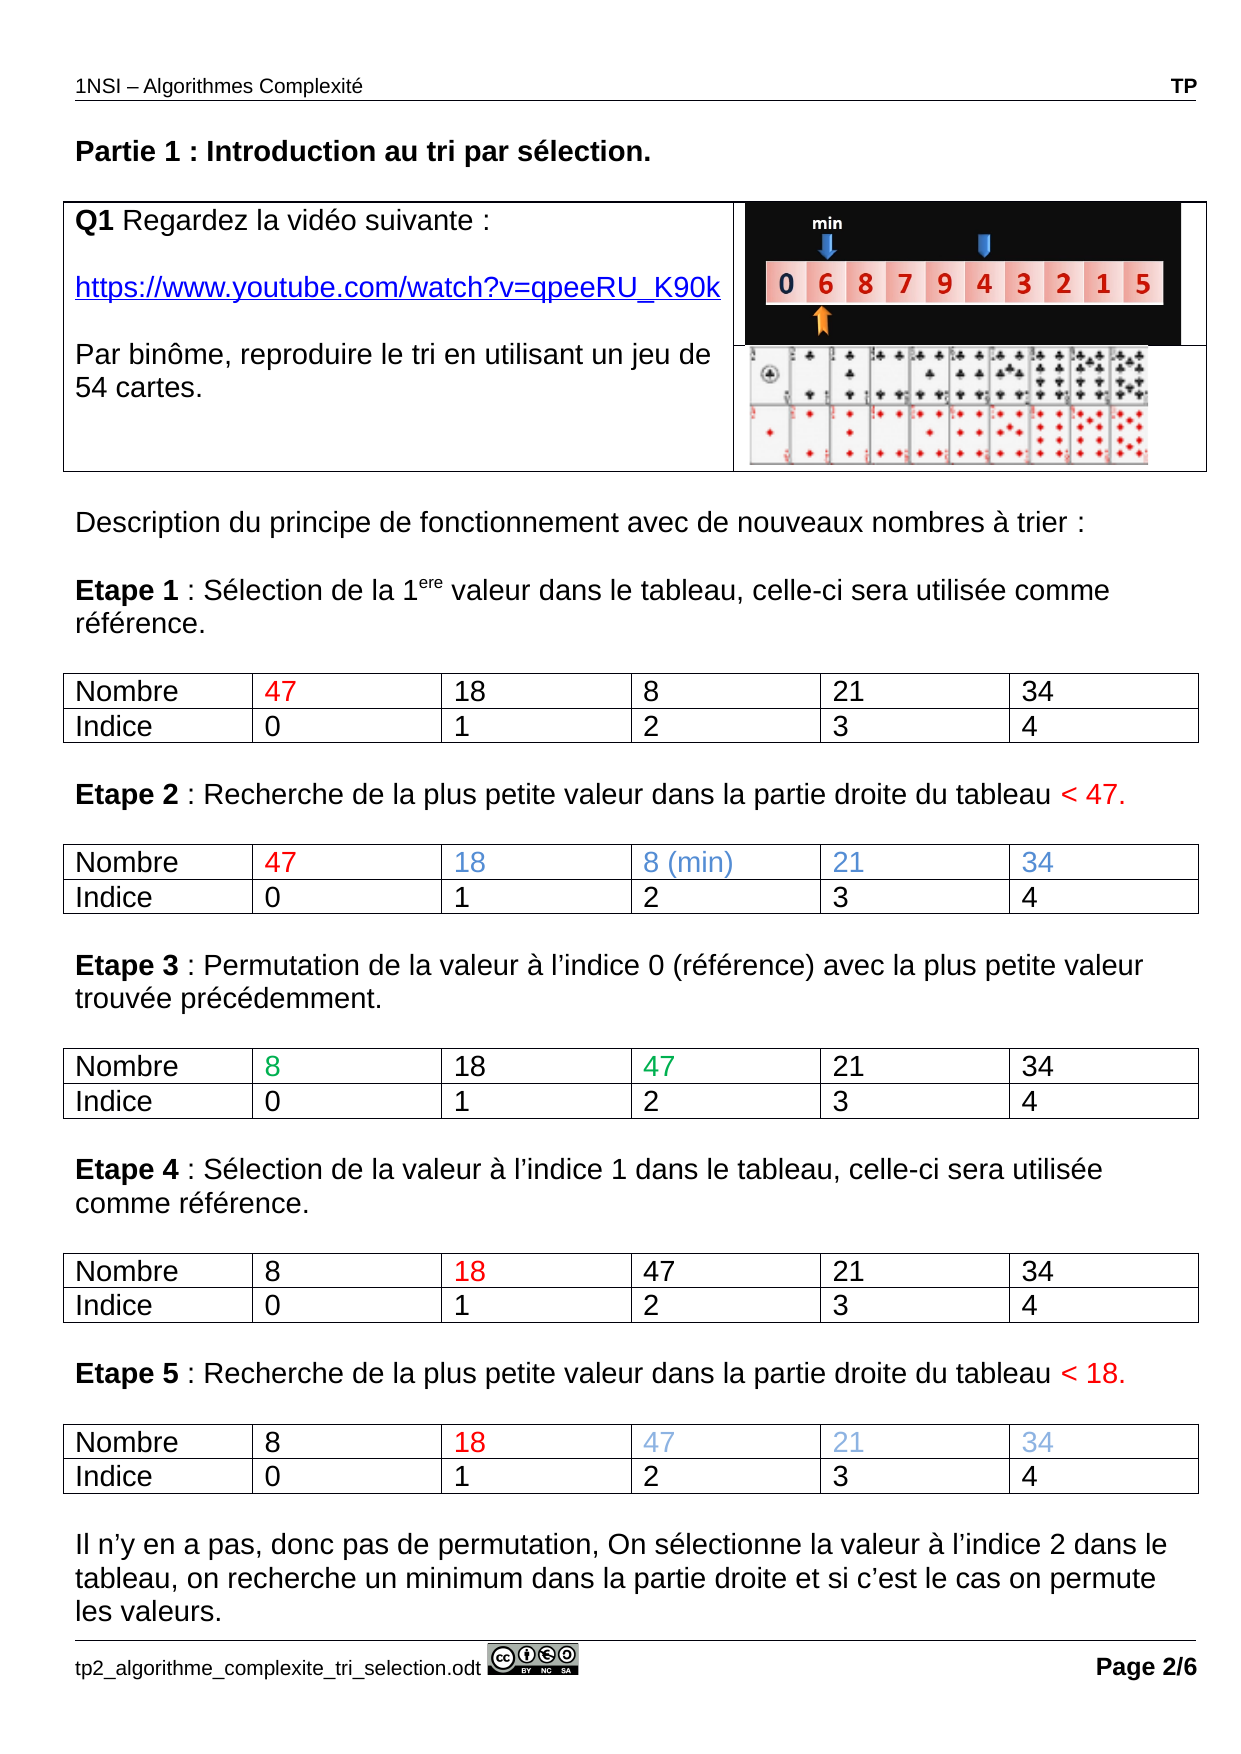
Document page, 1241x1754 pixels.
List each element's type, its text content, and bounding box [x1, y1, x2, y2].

table_cell Indice [64, 1084, 252, 1117]
table_cell Indice [64, 1459, 252, 1493]
table_cell 0 [253, 1288, 441, 1322]
table_header 18 [442, 1254, 631, 1287]
table_header 21 [821, 1049, 1009, 1083]
table_cell Indice [64, 1288, 252, 1322]
table_header 47 [632, 1425, 820, 1458]
table_header [734, 203, 745, 345]
table_cell 4 [1010, 1459, 1198, 1493]
table_cell 1 [442, 1084, 631, 1117]
table_header 18 [442, 1049, 631, 1083]
table_cell 2 [632, 1459, 820, 1493]
table_cell 4 [1010, 1084, 1198, 1117]
table_cell 2 [632, 1084, 820, 1117]
text Partie 1 : Introduction au tri par sélection. [75, 134, 1196, 168]
text Etape 5 : Recherche de la plus petite valeur dans la partie droite du tableau < 18. [75, 1356, 1196, 1390]
table_header Nombre [64, 1254, 252, 1287]
table_header 34 [1010, 1254, 1198, 1287]
table_cell 1 [442, 1459, 631, 1493]
text Etape 4 : Sélection de la valeur à l’indice 1 dans le tableau, celle-ci sera utilisée comme référence. [75, 1152, 1196, 1219]
table_cell 1 [442, 1288, 631, 1322]
table_header 21 [821, 1254, 1009, 1287]
table_cell 2 [632, 709, 820, 742]
table_cell 3 [821, 709, 1009, 742]
text Il n’y en a pas, donc pas de permutation, On sélectionne la valeur à l’indice 2 dans le tableau, on recherche un minimum dans la partie droite et si c’est le cas on permute les valeurs. [75, 1527, 1196, 1628]
table_cell [734, 346, 1206, 471]
table_header 18 [442, 674, 631, 708]
table_header 47 [253, 845, 441, 878]
table_cell 2 [632, 880, 820, 913]
table_header 8 [253, 1425, 441, 1458]
table_header 21 [821, 1425, 1009, 1458]
table_header 34 [1010, 1049, 1198, 1083]
table_cell 3 [821, 1084, 1009, 1117]
table_cell 3 [821, 1459, 1009, 1493]
table_header 8 [253, 1049, 441, 1083]
text Description du principe de fonctionnement avec de nouveaux nombres à trier : [75, 505, 1196, 539]
table_cell 4 [1010, 709, 1198, 742]
table_header Nombre [64, 1425, 252, 1458]
text Etape 1 : Sélection de la 1ere valeur dans le tableau, celle-ci sera utilisée comme référence. [75, 572, 1196, 639]
text Etape 2 : Recherche de la plus petite valeur dans la partie droite du tableau < 47. [75, 777, 1196, 810]
table_cell 4 [1010, 880, 1198, 913]
table_cell 4 [1010, 1288, 1198, 1322]
table_cell 0 [253, 1084, 441, 1117]
table_header [1182, 203, 1206, 345]
table_cell 1 [442, 880, 631, 913]
table_header 21 [821, 845, 1009, 878]
table_cell 2 [632, 1288, 820, 1322]
picture [487, 1643, 579, 1675]
table_header 47 [632, 1049, 820, 1083]
table_header Nombre [64, 674, 252, 708]
table_cell 0 [253, 709, 441, 742]
table_header Nombre [64, 1049, 252, 1083]
table_cell 3 [821, 1288, 1009, 1322]
table_header Nombre [64, 845, 252, 878]
text Etape 3 : Permutation de la valeur à l’indice 0 (référence) avec la plus petite valeur trouvée précédemment. [75, 948, 1196, 1015]
table_header 47 [253, 674, 441, 708]
table_cell 0 [253, 1459, 441, 1493]
table_header 34 [1010, 674, 1198, 708]
table_header 18 [442, 845, 631, 878]
table_cell Indice [64, 880, 252, 913]
table_cell 1 [442, 709, 631, 742]
table_header 8 [253, 1254, 441, 1287]
table_header 47 [632, 1254, 820, 1287]
table_header 8 [632, 674, 820, 708]
table_header 34 [1010, 845, 1198, 878]
table_header 18 [442, 1425, 631, 1458]
table_cell 0 [253, 880, 441, 913]
table_header Q1 Regardez la vidéo suivante : https://www.youtube.com/watch?v=qpeeRU_K90k Par binôme, reproduire le tri en utilisant un jeu de 54 cartes. [64, 203, 733, 471]
table_cell 3 [821, 880, 1009, 913]
table_header 8 (min) [632, 845, 820, 878]
table_header 21 [821, 674, 1009, 708]
table_cell Indice [64, 709, 252, 742]
table_header 34 [1010, 1425, 1198, 1458]
